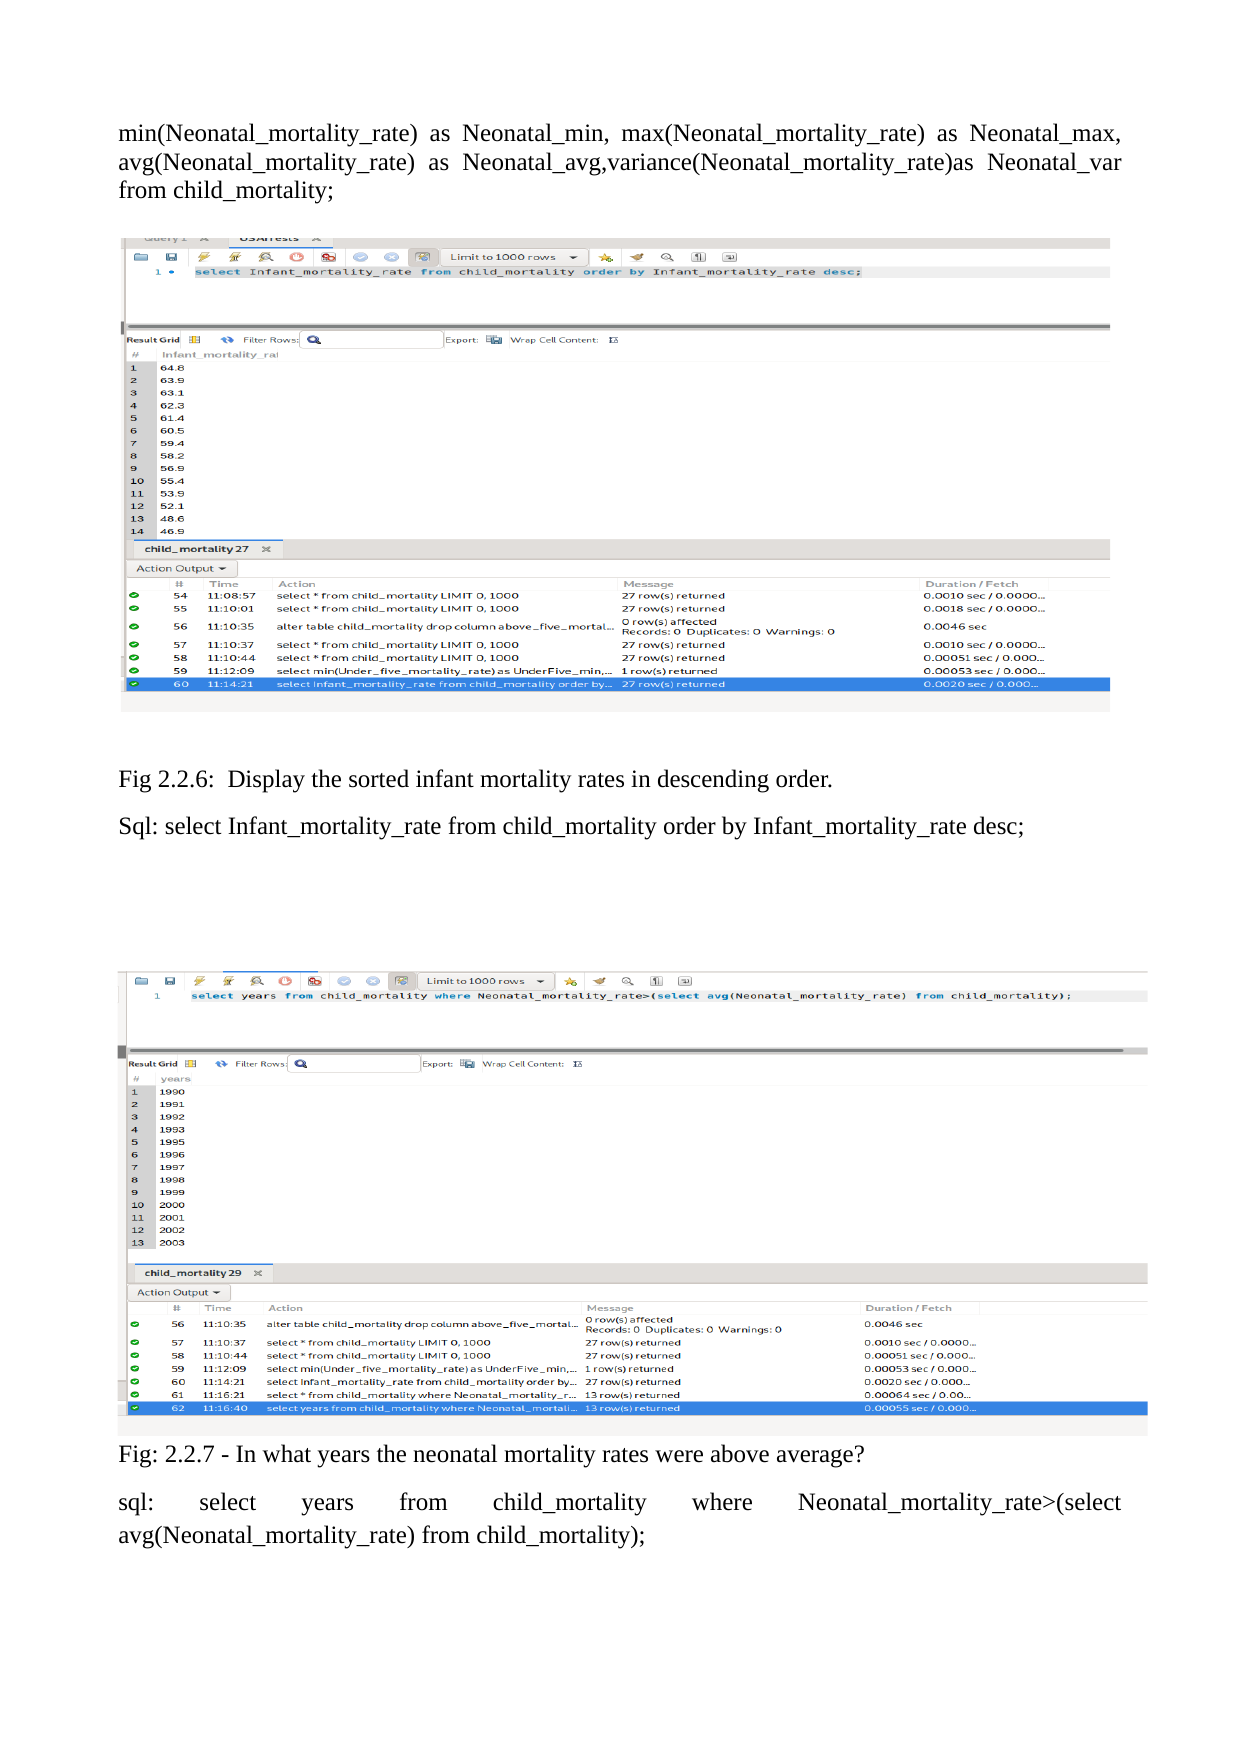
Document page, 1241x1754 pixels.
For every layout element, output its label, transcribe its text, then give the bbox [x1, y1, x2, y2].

picture [117, 971, 1148, 1436]
text min(Neonatal_mortality_rate) as Neonatal_min, max(Neonatal_mortality_rate) as Neonatal_max, avg(Neonatal_mortality_rate) as Neonatal_avg,variance(Neonatal_mortality_rate)as Neonatal_var from child_mortality; [118, 118, 1122, 204]
picture [120, 238, 867, 712]
text [118, 954, 1122, 971]
text Fig: 2.2.7 - In what years the neonatal mortality rates were above average? [118, 1436, 1122, 1468]
text sql: select years from child_mortality where Neonatal_mortality_rate>(select avg(Neonatal_mortality_rate) from child_mortality); [118, 1487, 1122, 1549]
text Fig 2.2.6: Display the sorted infant mortality rates in descending order. [118, 764, 1122, 792]
text Sql: select Infant_mortality_rate from child_mortality order by Infant_mortality_rate desc; [118, 811, 1122, 840]
